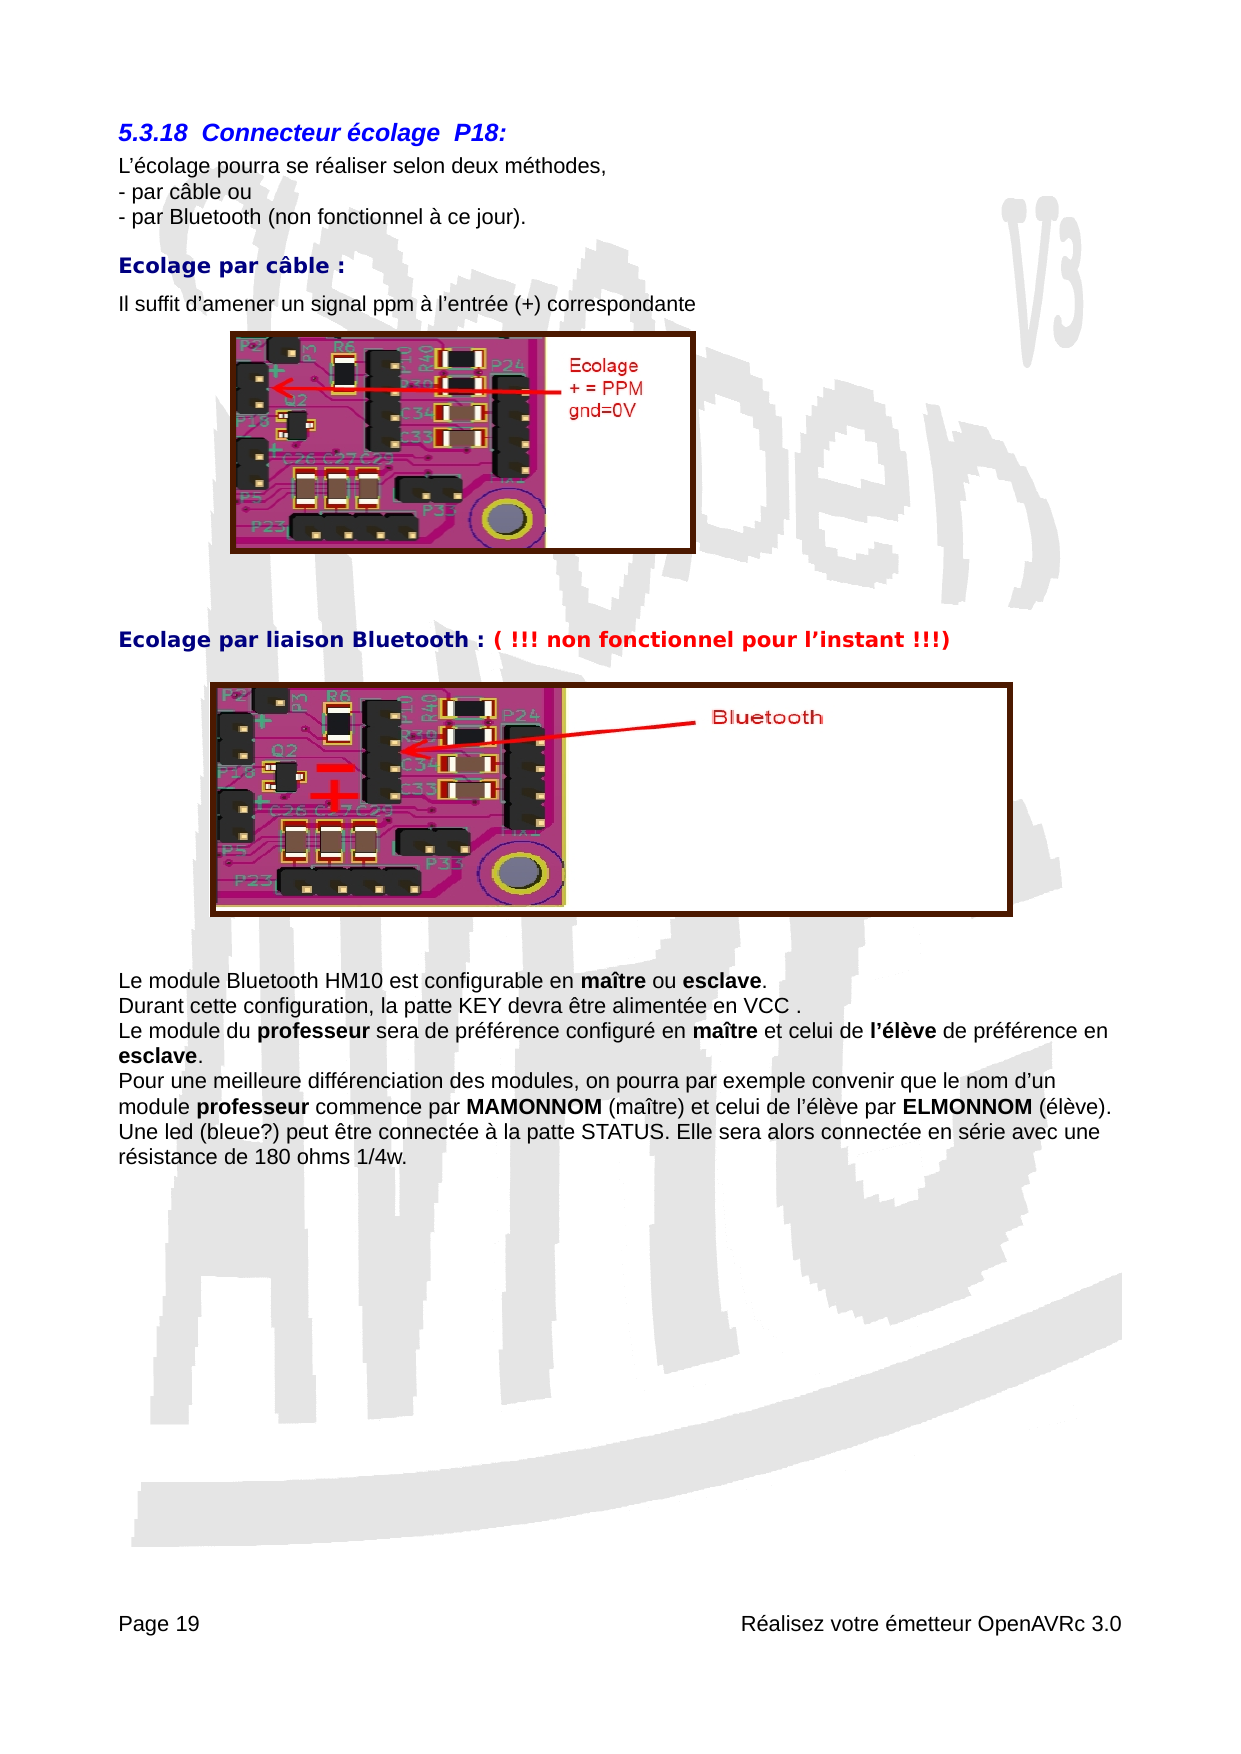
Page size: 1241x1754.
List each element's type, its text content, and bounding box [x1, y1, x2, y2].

subtitle Ecolage par liaison Bluetooth : ( !!! non fonctionnel pour l’instant !!!) [118, 628, 1122, 653]
text Une led (bleue?) peut être connectée à la patte STATUS. Elle sera alors connectée en série avec une résistance de 180 ohms 1/4w. [118, 1119, 1122, 1169]
text - par câble ou [118, 178, 1122, 204]
subtitle 5.3.18 Connecteur écolage P18: [118, 118, 1122, 147]
text - par Bluetooth (non fonctionnel à ce jour). [118, 204, 1122, 229]
text Durant cette configuration, la patte KEY devra être alimentée en VCC . [118, 993, 1122, 1018]
text L’écolage pourra se réaliser selon deux méthodes, [118, 153, 1122, 178]
text Il suffit d’amener un signal ppm à l’entrée (+) correspondante [118, 291, 1122, 316]
subtitle Ecolage par câble : [118, 254, 1122, 279]
picture [216, 688, 1007, 911]
text Le module Bluetooth HM10 est configurable en maître ou esclave. [118, 968, 1122, 993]
text Pour une meilleure différenciation des modules, on pourra par exemple convenir que le nom d’un module professeur commence par MAMONNOM (maître) et celui de l’élève par ELMONNOM (élève). [118, 1068, 1122, 1119]
text Le module du professeur sera de préférence configuré en maître et celui de l’élève de préférence en esclave. [118, 1018, 1122, 1068]
picture [236, 337, 690, 548]
